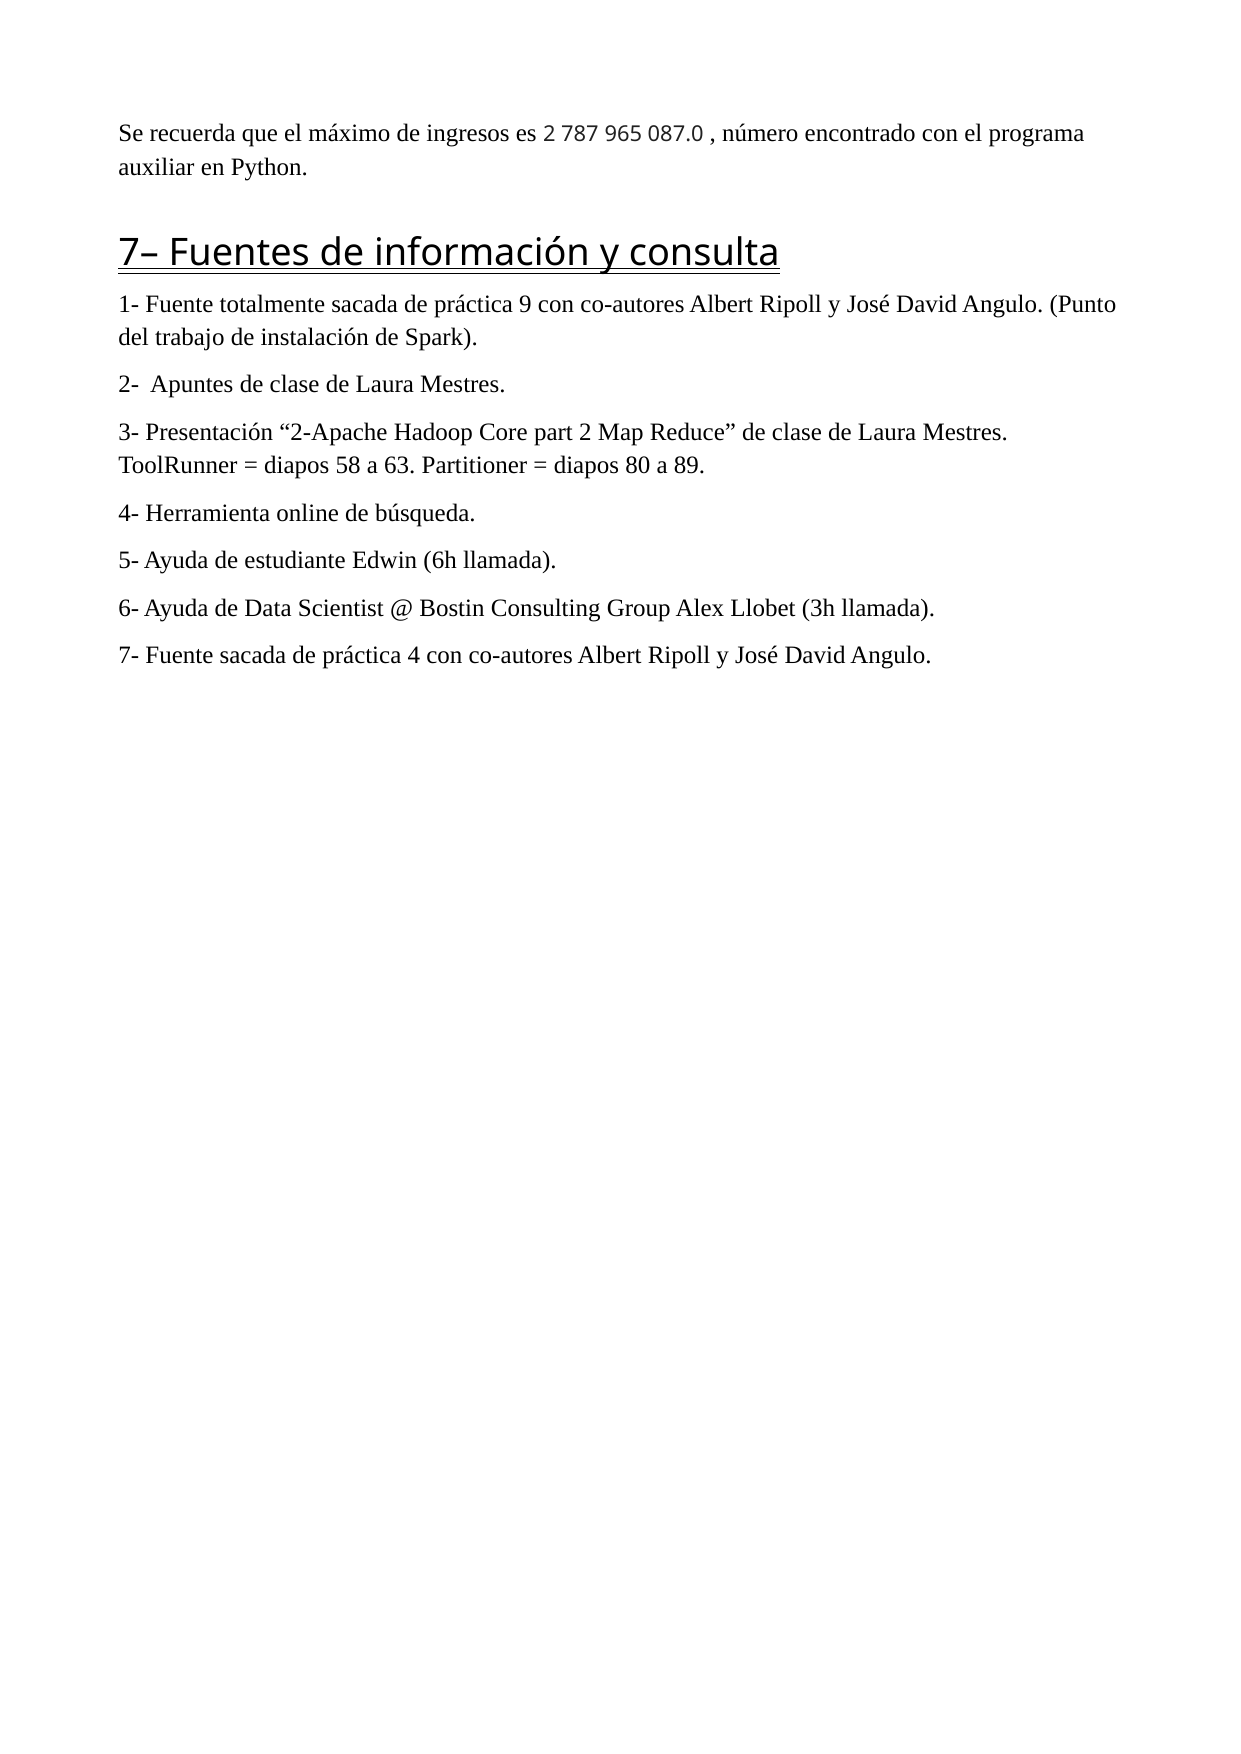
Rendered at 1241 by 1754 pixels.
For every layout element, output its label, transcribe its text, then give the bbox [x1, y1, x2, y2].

text 4- Herramienta online de búsqueda. [118, 498, 1122, 527]
text 7- Fuente sacada de práctica 4 con co-autores Albert Ripoll y José David Angulo. [118, 641, 1122, 669]
text 6- Ayuda de Data Scientist @ Bostin Consulting Group Alex Llobet (3h llamada). [118, 593, 1122, 622]
text Se recuerda que el máximo de ingresos es 2 787 965 087.0 , número encontrado con el programa auxiliar en Python. [118, 118, 1122, 181]
text 3- Presentación “2-Apache Hadoop Core part 2 Map Reduce” de clase de Laura Mestres. ToolRunner = diapos 58 a 63. Partitioner = diapos 80 a 89. [118, 417, 1122, 479]
text 1- Fuente totalmente sacada de práctica 9 con co-autores Albert Ripoll y José David Angulo. (Punto del trabajo de instalación de Spark). [118, 289, 1122, 351]
text 5- Ayuda de estudiante Edwin (6h llamada). [118, 545, 1122, 574]
subtitle 7– Fuentes de información y consulta [118, 225, 1122, 276]
text 2- Apuntes de clase de Laura Mestres. [118, 369, 1122, 398]
